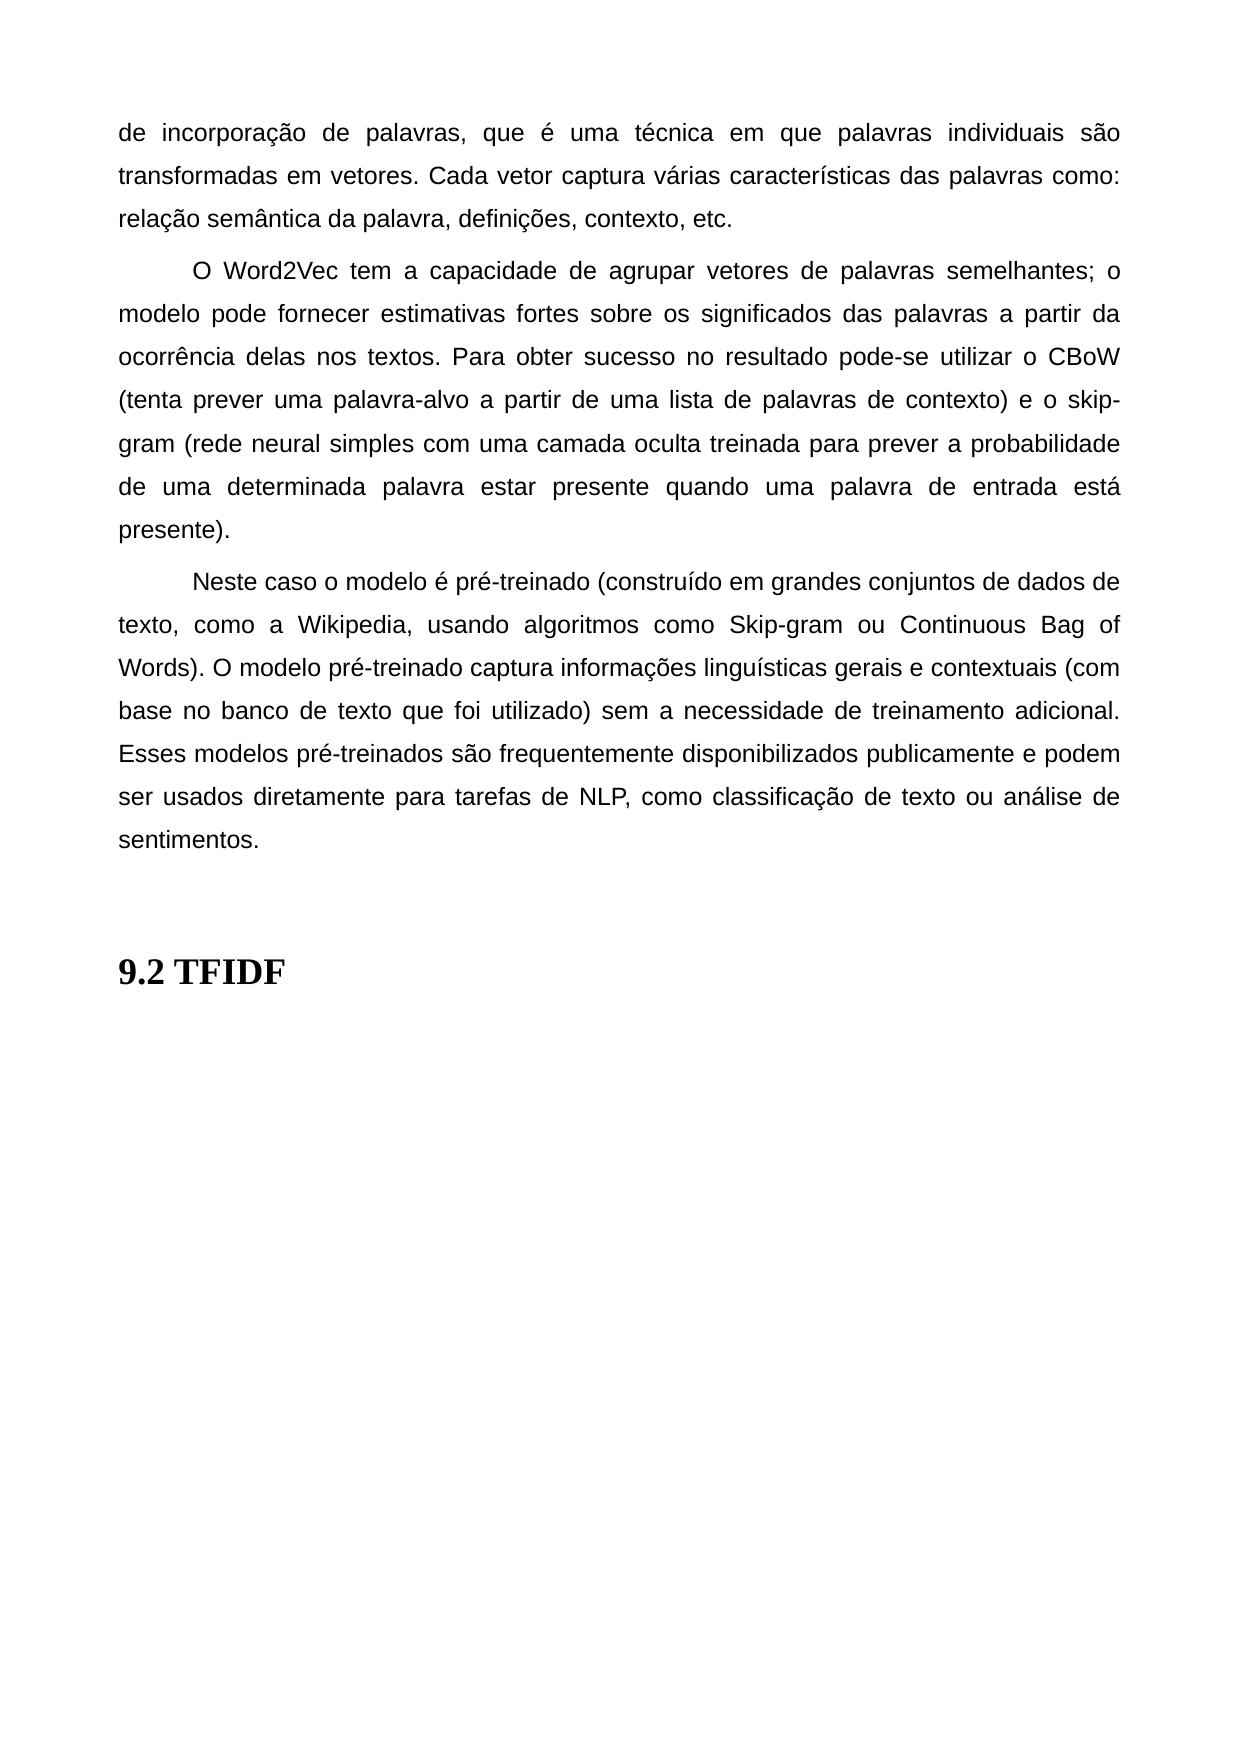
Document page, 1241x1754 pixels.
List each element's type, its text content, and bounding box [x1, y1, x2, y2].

text O Word2Vec tem a capacidade de agrupar vetores de palavras semelhantes; o modelo pode fornecer estimativas fortes sobre os significados das palavras a partir da ocorrência delas nos textos. Para obter sucesso no resultado pode-se utilizar o CBoW (tenta prever uma palavra-alvo a partir de uma lista de palavras de contexto) e o skip-gram (rede neural simples com uma camada oculta treinada para prever a probabilidade de uma determinada palavra estar presente quando uma palavra de entrada está presente). [118, 256, 1122, 544]
text Neste caso o modelo é pré-treinado (construído em grandes conjuntos de dados de texto, como a Wikipedia, usando algoritmos como Skip-gram ou Continuous Bag of Words). O modelo pré-treinado captura informações linguísticas gerais e contextuais (com base no banco de texto que foi utilizado) sem a necessidade de treinamento adicional. Esses modelos pré-treinados são frequentemente disponibilizados publicamente e podem ser usados diretamente para tarefas de NLP, como classificação de texto ou análise de sentimentos. [118, 567, 1122, 854]
text de incorporação de palavras, que é uma técnica em que palavras individuais são transformadas em vetores. Cada vetor captura várias características das palavras como: relação semântica da palavra, definições, contexto, etc. [118, 118, 1122, 233]
subtitle 9.2 TFIDF [118, 950, 1122, 993]
